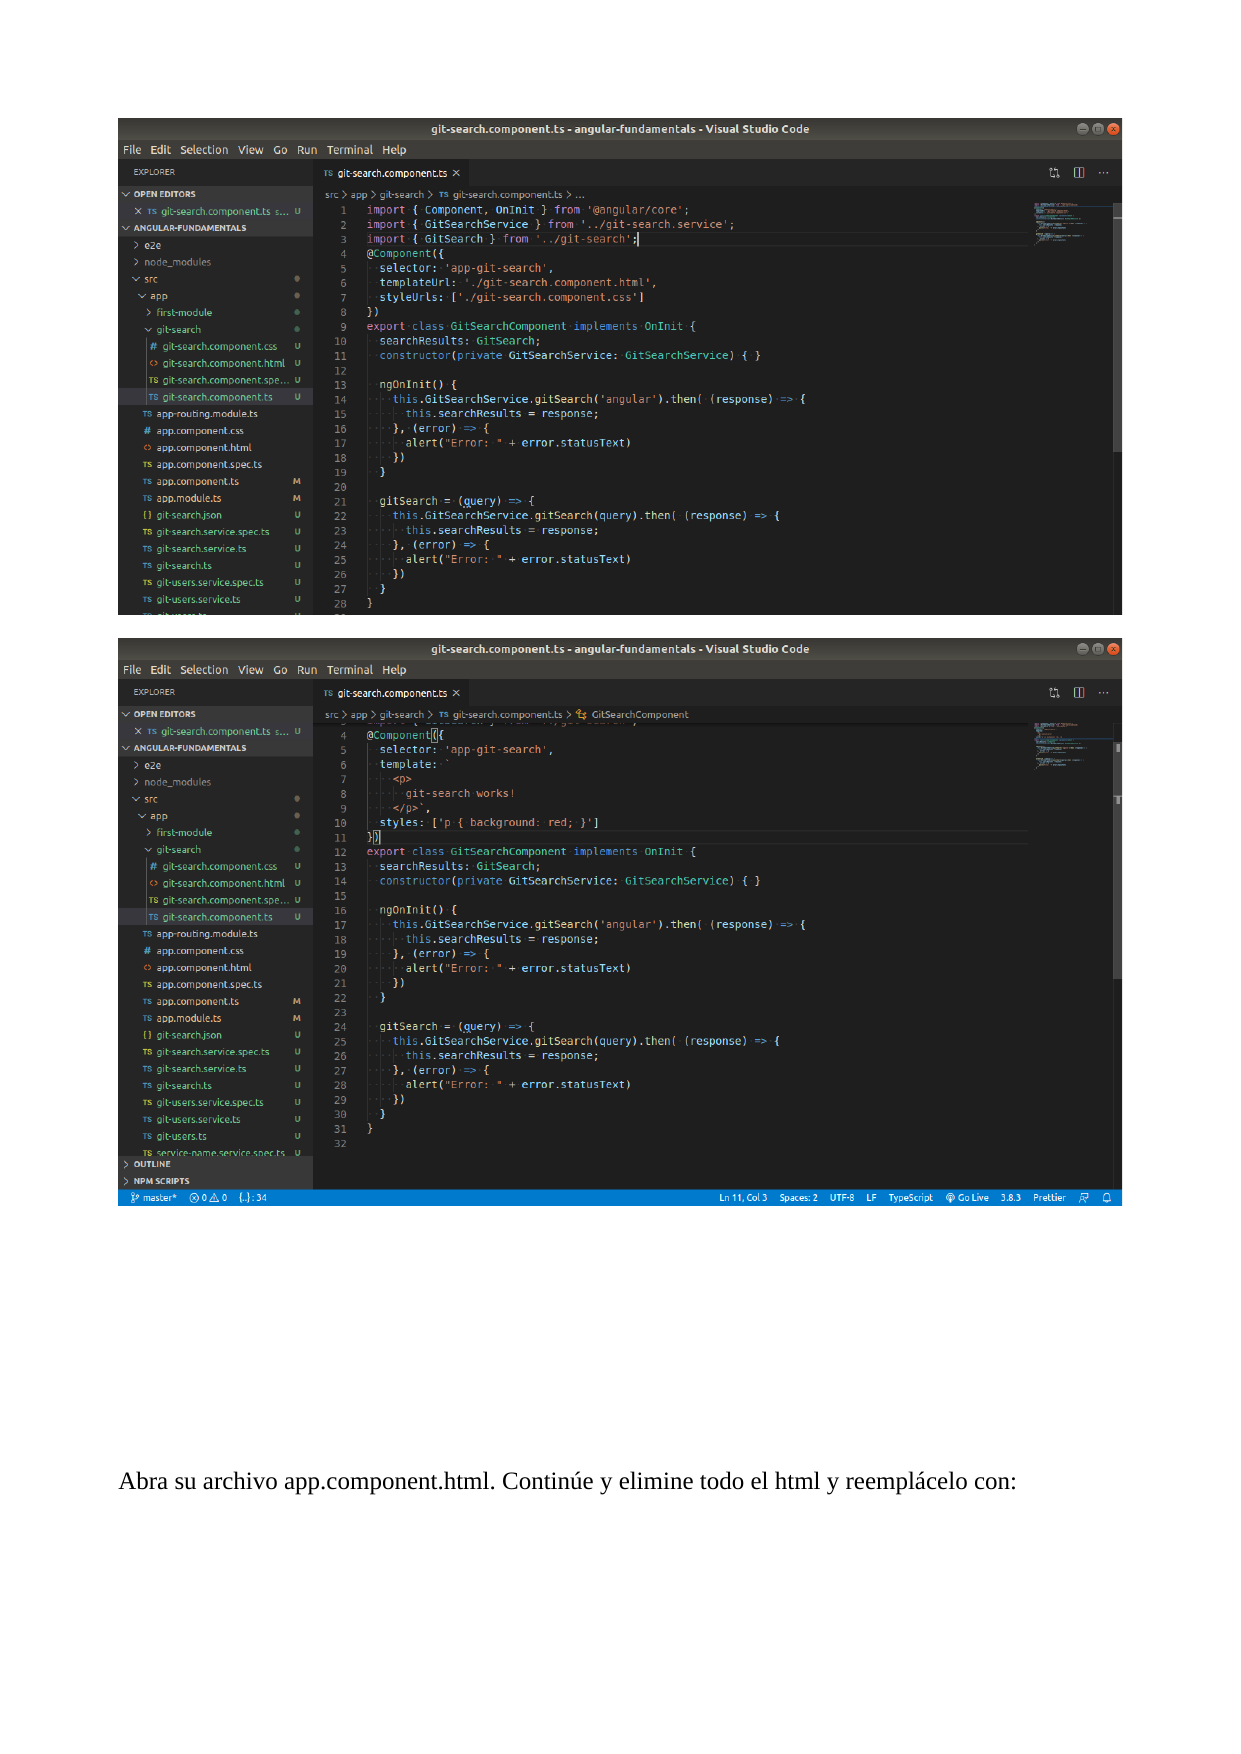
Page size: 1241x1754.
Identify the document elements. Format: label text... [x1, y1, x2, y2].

text Abra su archivo app.component.html. Continúe y elimine todo el html y reemplácelo con: [118, 1466, 1122, 1495]
picture [118, 118, 1123, 615]
picture [118, 638, 1123, 1206]
